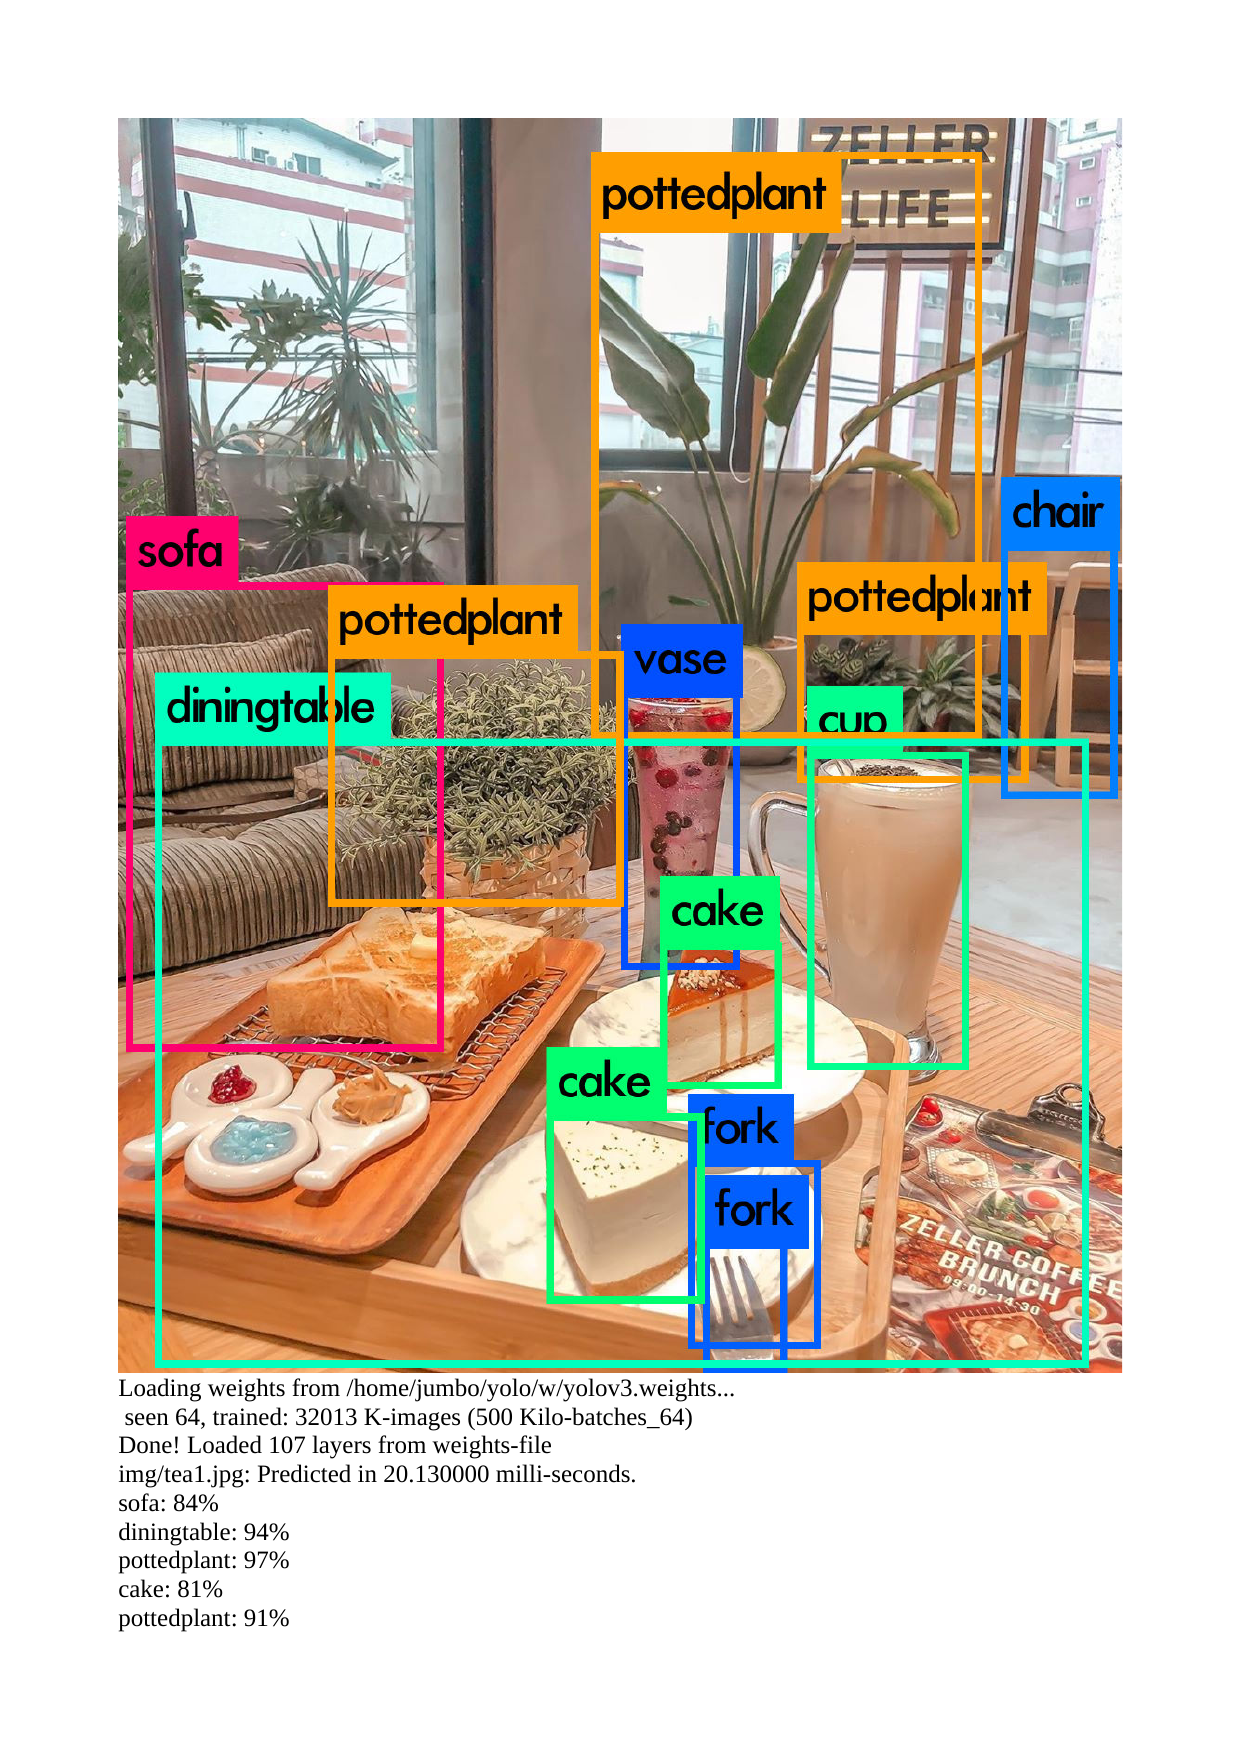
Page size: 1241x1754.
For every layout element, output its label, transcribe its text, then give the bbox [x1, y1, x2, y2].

text cake: 81% [118, 1574, 1122, 1603]
text img/tea1.jpg: Predicted in 20.130000 milli-seconds. [118, 1459, 1122, 1488]
text Loading weights from /home/jumbo/yolo/w/yolov3.weights... [118, 1373, 1122, 1402]
picture [118, 118, 1123, 1373]
text diningtable: 94% [118, 1517, 1122, 1546]
text pottedplant: 97% [118, 1546, 1122, 1574]
text Done! Loaded 107 layers from weights-file [118, 1431, 1122, 1459]
text seen 64, trained: 32013 K-images (500 Kilo-batches_64) [118, 1402, 1122, 1431]
text sofa: 84% [118, 1488, 1122, 1517]
text pottedplant: 91% [118, 1603, 1122, 1632]
